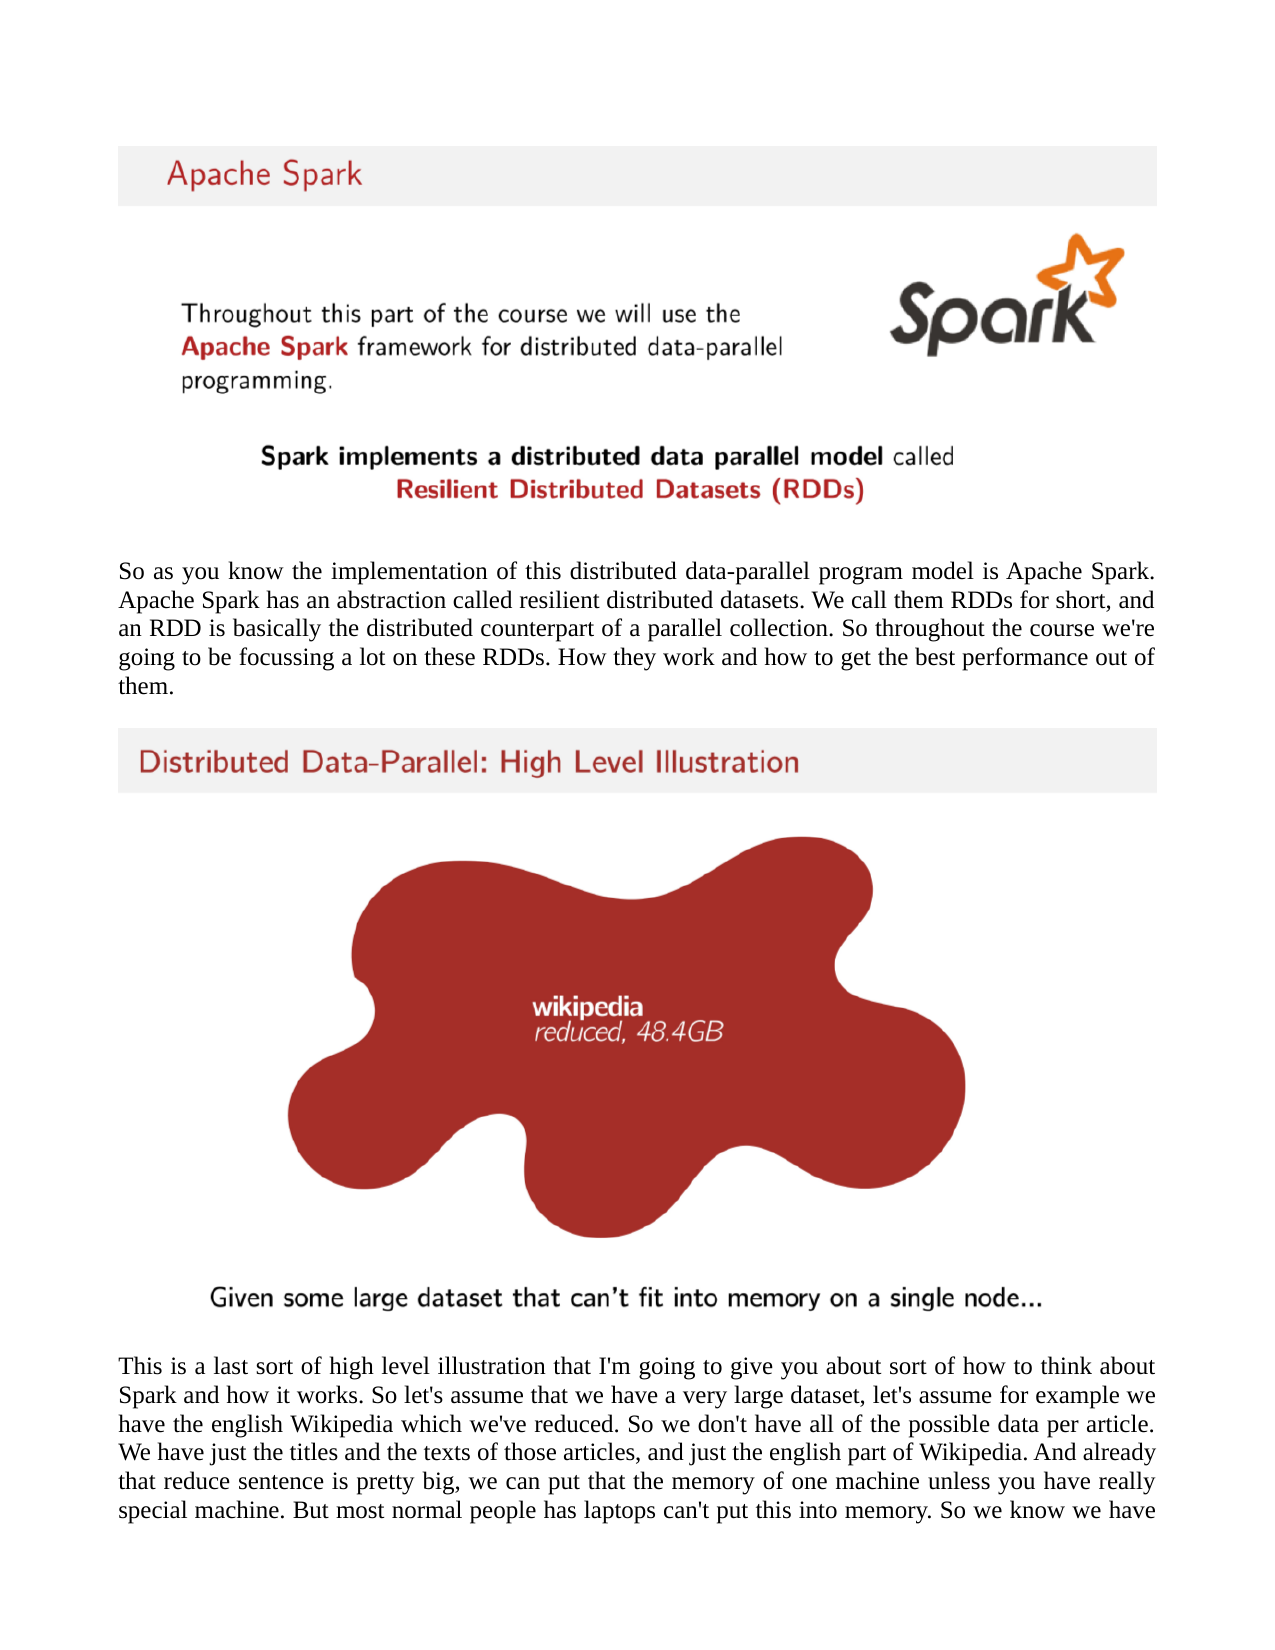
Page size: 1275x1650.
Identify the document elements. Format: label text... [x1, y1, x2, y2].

picture [118, 146, 1157, 528]
text This is a last sort of high level illustration that I'm going to give you about sort of how to think about Spark and how it works. So let's assume that we have a very large dataset, let's assume for example we have the english Wikipedia which we've reduced. So we don't have all of the possible data per article. We have just the titles and the texts of those articles, and just the english part of Wikipedia. And already that reduce sentence is pretty big, we can put that the memory of one machine unless you have really special machine. But most normal people has laptops can't put this into memory. So we know we have [118, 1351, 1157, 1524]
picture [118, 728, 1157, 1323]
text So as you know the implementation of this distributed data-parallel program model is Apache Spark. Apache Spark has an abstraction called resilient distributed datasets. We call them RDDs for short, and an RDD is basically the distributed counterpart of a parallel collection. So throughout the course we're going to be focussing a lot on these RDDs. How they work and how to get the best performance out of them. [118, 556, 1157, 700]
